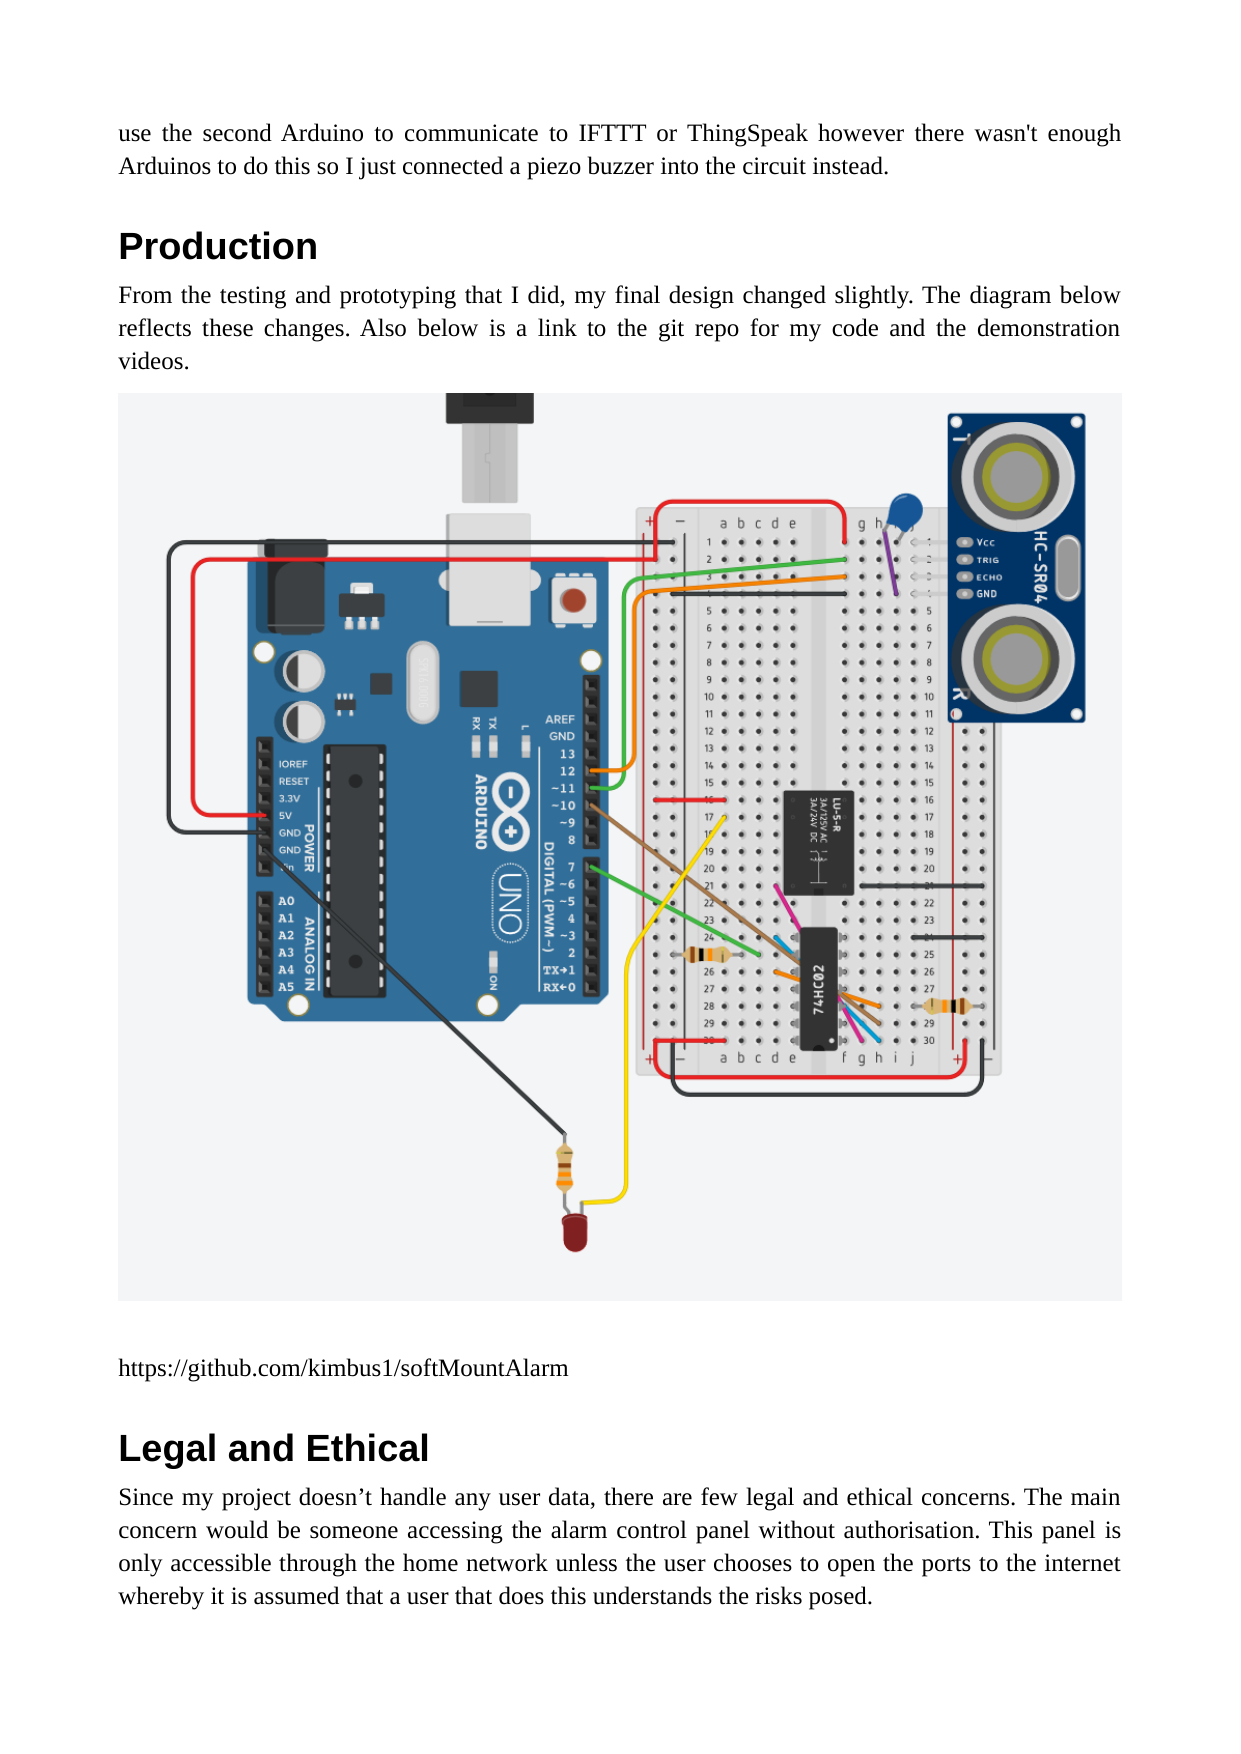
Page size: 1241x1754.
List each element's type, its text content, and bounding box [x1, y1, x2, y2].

text use the second Arduino to communicate to IFTTT or ThingSpeak however there wasn't enough Arduinos to do this so I just connected a piezo buzzer into the circuit instead. [118, 118, 1122, 180]
text Since my project doesn’t handle any user data, there are few legal and ethical concerns. The main concern would be someone accessing the alarm control panel without authorisation. This panel is only accessible through the home network unless the user chooses to open the ports to the internet whereby it is assumed that a user that does this understands the risks posed. [118, 1482, 1122, 1609]
subtitle Production [118, 224, 1122, 267]
subtitle Legal and Ethical [118, 1426, 1122, 1469]
picture [118, 393, 1123, 1301]
text From the testing and prototyping that I did, my final design changed slightly. The diagram below reflects these changes. Also below is a link to the git repo for my code and the demonstration videos. [118, 280, 1122, 375]
text https://github.com/kimbus1/softMountAlarm [118, 1353, 1122, 1382]
